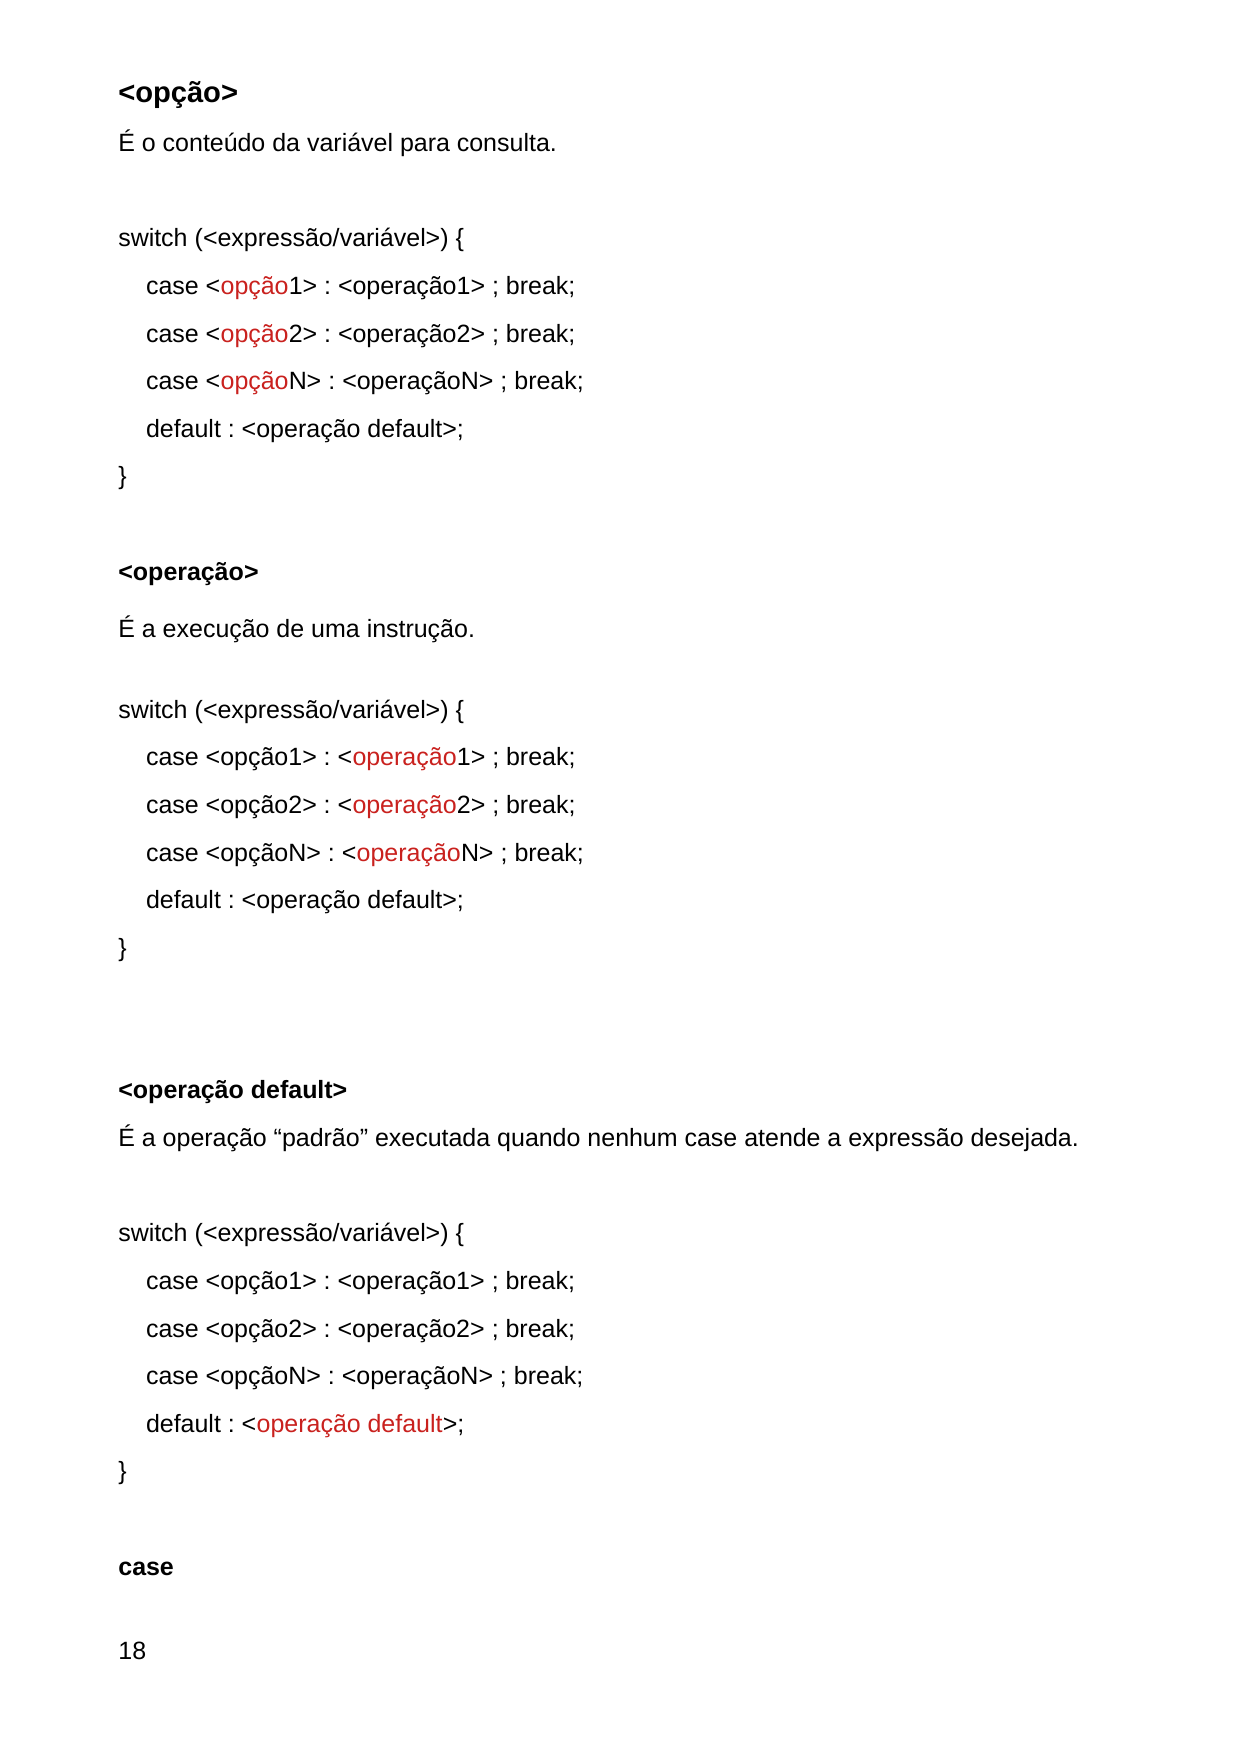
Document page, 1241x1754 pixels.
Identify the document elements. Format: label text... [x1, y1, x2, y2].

text case <opção2> : <operação2> ; break; [118, 318, 1122, 347]
text } [118, 933, 1122, 961]
text case <opção1> : <operação1> ; break; [118, 1266, 1122, 1295]
text case <opçãoN> : <operaçãoN> ; break; [118, 366, 1122, 395]
text case <opção1> : <operação1> ; break; [118, 271, 1122, 300]
text case <opção1> : <operação1> ; break; [118, 742, 1122, 771]
text <operação default> [118, 1076, 1122, 1104]
text É o conteúdo da variável para consulta. [118, 128, 1122, 157]
text É a execução de uma instrução. [118, 614, 1122, 643]
text case <opção2> : <operação2> ; break; [118, 1313, 1122, 1342]
text } [118, 1456, 1122, 1485]
text case <opçãoN> : <operaçãoN> ; break; [118, 837, 1122, 866]
text default : <operação default>; [118, 885, 1122, 914]
text <opção> [118, 75, 1122, 108]
text <operação> [118, 557, 1122, 585]
text default : <operação default>; [118, 414, 1122, 442]
text É a operação “padrão” executada quando nenhum case atende a expressão desejada. [118, 1123, 1122, 1152]
text } [118, 461, 1122, 490]
text case [118, 1552, 1122, 1580]
text switch (<expressão/variável>) { [118, 223, 1122, 252]
text switch (<expressão/variável>) { [118, 1218, 1122, 1247]
text default : <operação default>; [118, 1409, 1122, 1437]
text case <opção2> : <operação2> ; break; [118, 790, 1122, 819]
text switch (<expressão/variável>) { [118, 695, 1122, 723]
text case <opçãoN> : <operaçãoN> ; break; [118, 1361, 1122, 1390]
